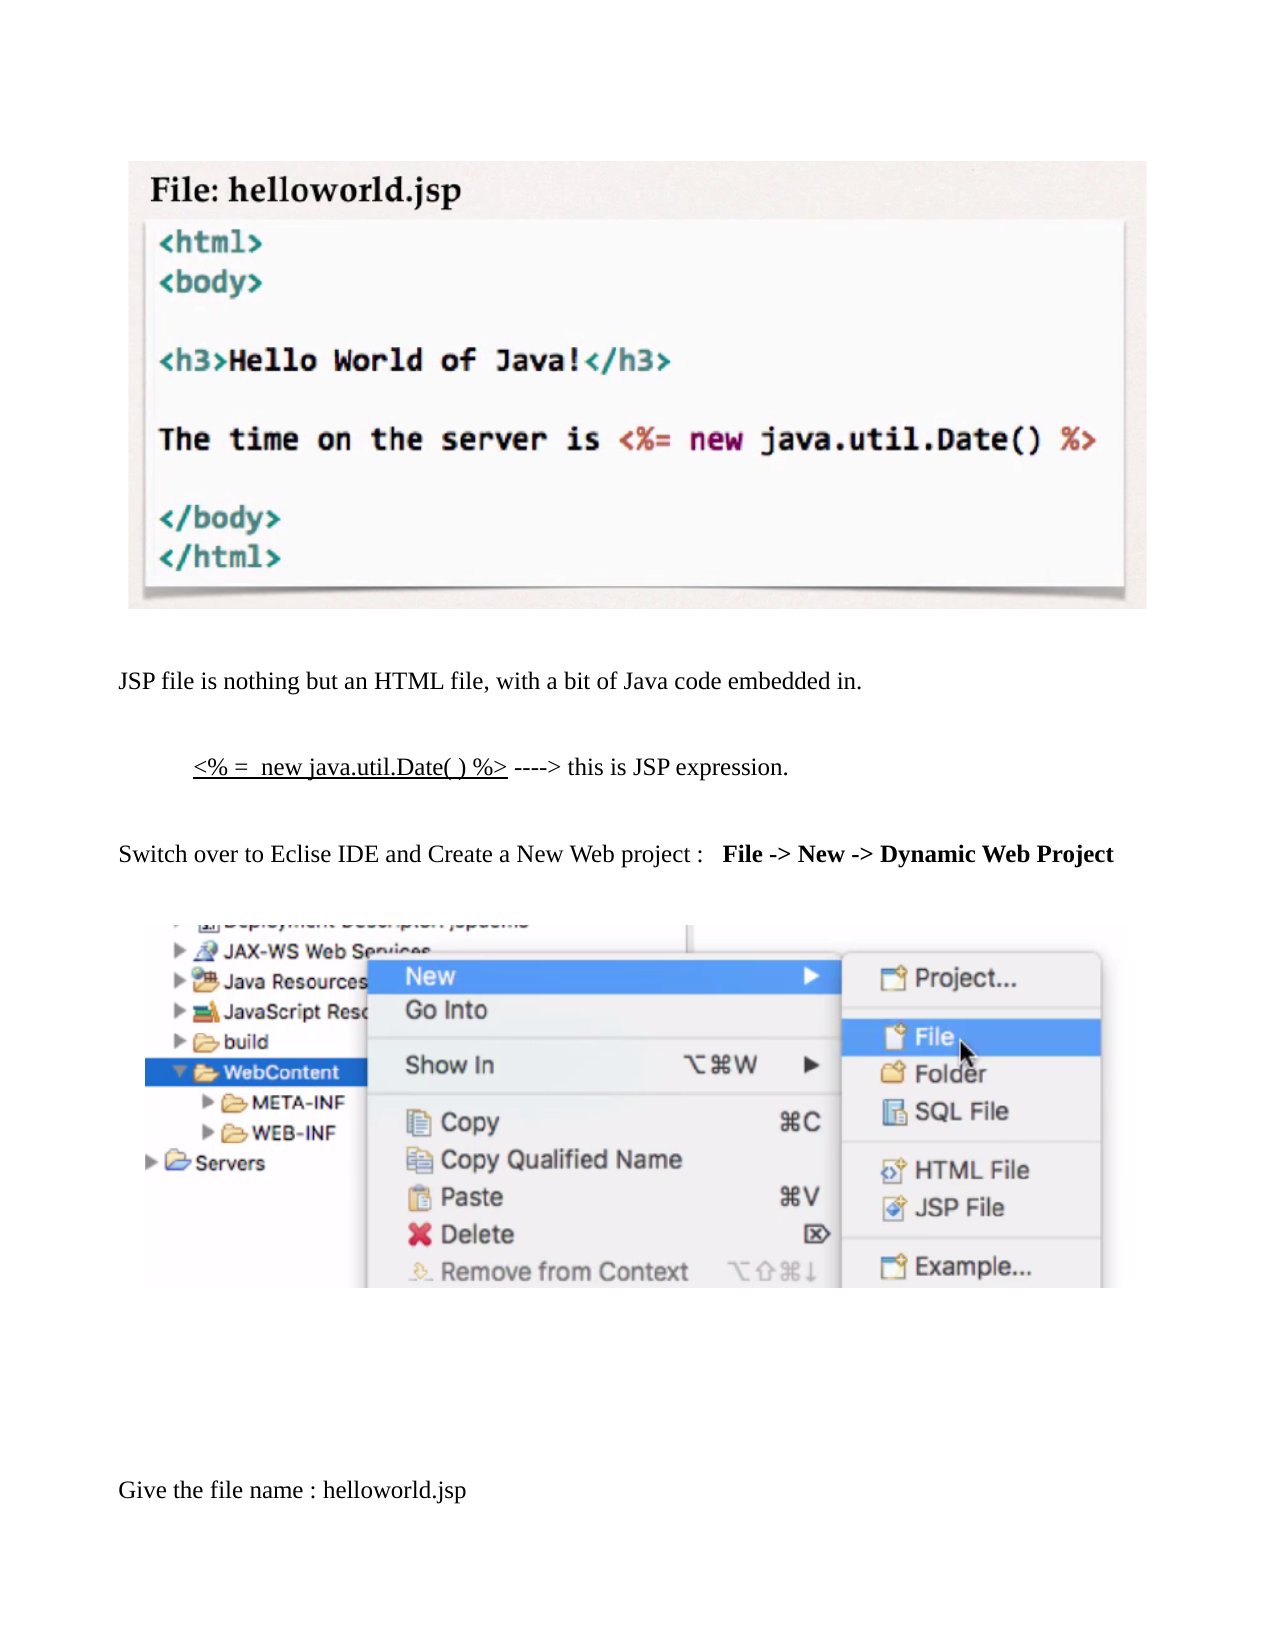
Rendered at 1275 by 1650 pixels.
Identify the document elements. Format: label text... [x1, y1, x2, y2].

text Switch over to Eclise IDE and Create a New Web project : File -> New -> Dynamic Web Project [118, 839, 1157, 867]
text Give the file name : helloworld.jsp [118, 1475, 1157, 1503]
picture [128, 161, 1147, 609]
picture [145, 925, 1130, 1288]
text JSP file is nothing but an HTML file, with a bit of Java code embedded in. [118, 666, 1157, 695]
text <% = new java.util.Date( ) %> ----> this is JSP expression. [118, 752, 1157, 781]
